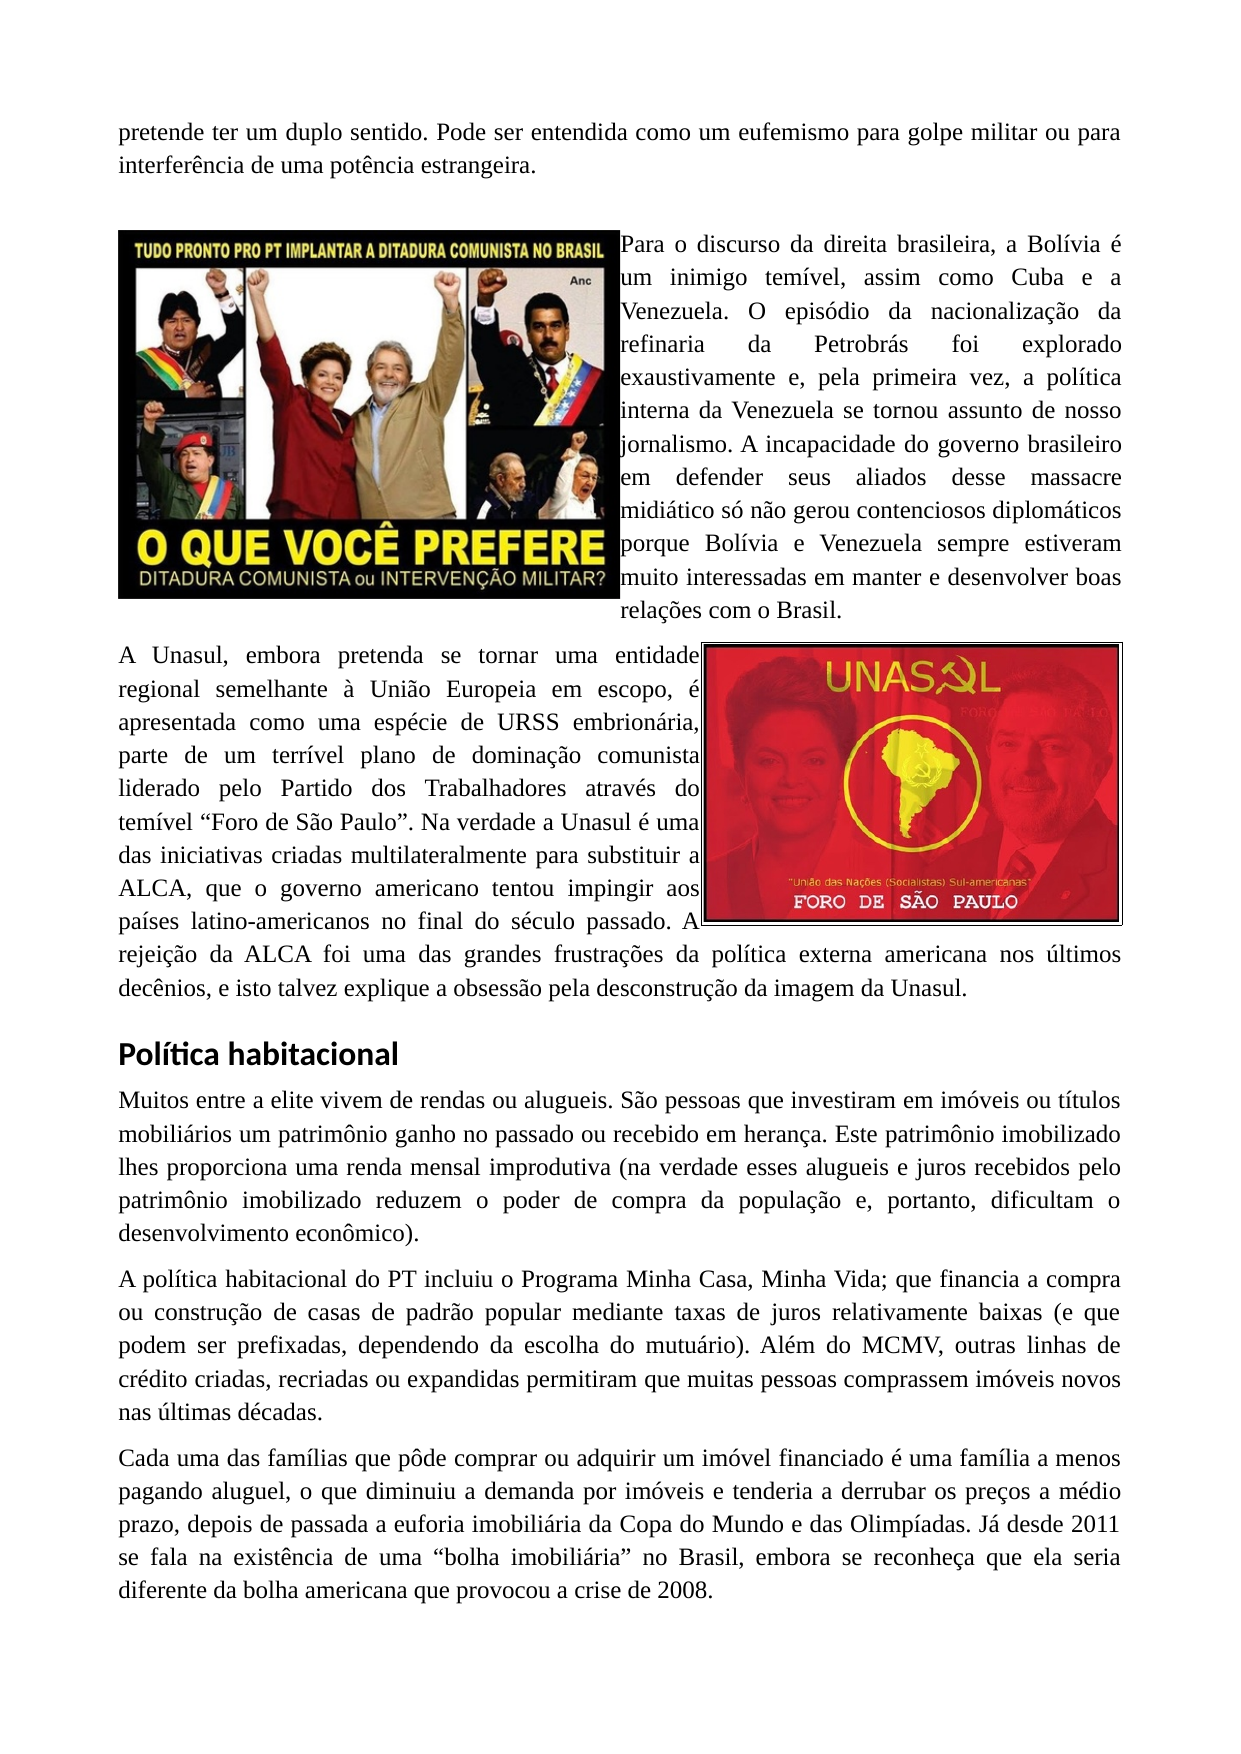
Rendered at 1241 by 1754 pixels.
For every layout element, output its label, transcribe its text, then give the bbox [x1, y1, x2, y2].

picture [118, 230, 621, 599]
text A Unasul, embora pretenda se tornar uma entidade regional semelhante à União Europeia em escopo, é apresentada como uma espécie de URSS embrionária, parte de um terrível plano de dominação comunista liderado pelo Partido dos Trabalhadores através do temível “Foro de São Paulo”. Na verdade a Unasul é uma das iniciativas criadas multilateralmente para substituir a ALCA, que o governo americano tentou impingir aos países latino-americanos no final do século passado. A rejeição da ALCA foi uma das grandes frustrações da política externa americana nos últimos decênios, e isto talvez explique a obsessão pela desconstrução da imagem da Unasul. [118, 642, 1122, 1002]
text Muitos entre a elite vivem de rendas ou alugueis. São pessoas que investiram em imóveis ou títulos mobiliários um patrimônio ganho no passado ou recebido em herança. Este patrimônio imobilizado lhes proporciona uma renda mensal improdutiva (na verdade esses alugueis e juros recebidos pelo patrimônio imobilizado reduzem o poder de compra da população e, portanto, dificultam o desenvolvimento econômico). [118, 1086, 1122, 1247]
text Para o discurso da direita brasileira, a Bolívia é um inimigo temível, assim como Cuba e a Venezuela. O episódio da nacionalização da refinaria da Petrobrás foi explorado exaustivamente e, pela primeira vez, a política interna da Venezuela se tornou assunto de nosso jornalismo. A incapacidade do governo brasileiro em defender seus aliados desse massacre midiático só não gerou contenciosos diplomáticos porque Bolívia e Venezuela sempre estiveram muito interessadas em manter e desenvolver boas relações com o Brasil. [118, 230, 1122, 623]
text Cada uma das famílias que pôde comprar ou adquirir um imóvel financiado é uma família a menos pagando aluguel, o que diminuiu a demanda por imóveis e tenderia a derrubar os preços a médio prazo, depois de passada a euforia imobiliária da Copa do Mundo e das Olimpíadas. Já desde 2011 se fala na existência de uma “bolha imobiliária” no Brasil, embora se reconheça que ela seria diferente da bolha americana que provocou a crise de 2008. [118, 1444, 1122, 1604]
picture [703, 644, 1119, 922]
text A política habitacional do PT incluiu o Programa Minha Casa, Minha Vida; que financia a compra ou construção de casas de padrão popular mediante taxas de juros relativamente baixas (e que podem ser prefixadas, dependendo da escolha do mutuário). Além do MCMV, outras linhas de crédito criadas, recriadas ou expandidas permitiram que muitas pessoas comprassem imóveis novos nas últimas décadas. [118, 1265, 1122, 1426]
text pretende ter um duplo sentido. Pode ser entendida como um eufemismo para golpe militar ou para interferência de uma potência estrangeira. [118, 118, 1122, 179]
subtitle Política habitacional [118, 1040, 1122, 1074]
